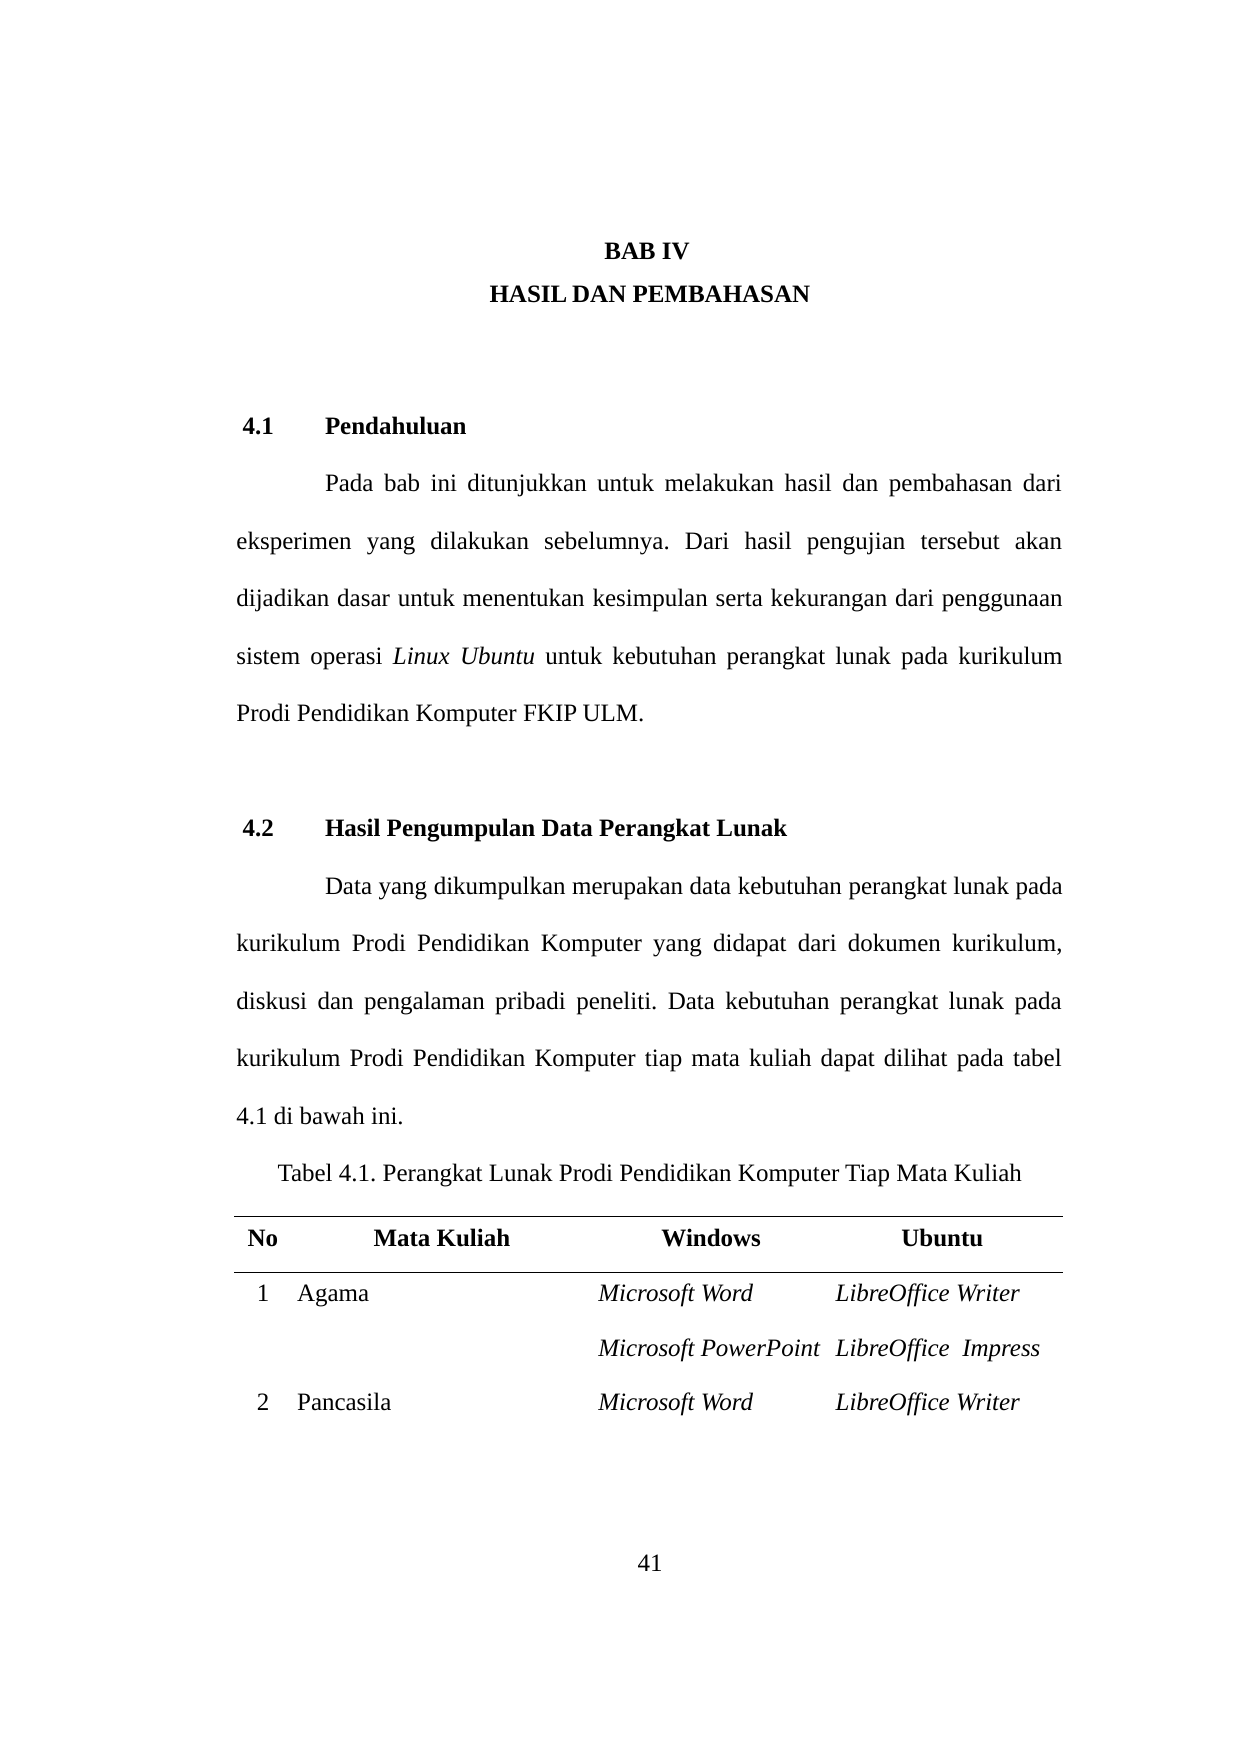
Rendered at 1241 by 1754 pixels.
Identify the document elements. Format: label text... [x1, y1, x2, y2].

table_cell LibreOffice Impress [830, 1327, 1063, 1382]
table_cell 2 [234, 1382, 291, 1436]
table_cell Pancasila [291, 1382, 592, 1436]
text Tabel 4.1. Perangkat Lunak Prodi Pendidikan Komputer tiap mata kuliah [236, 1158, 1063, 1187]
subtitle Hasil Pengumpulan Data Perangkat Lunak [236, 813, 1063, 842]
table_cell LibreOffice Writer [830, 1273, 1063, 1327]
table_cell 1 [234, 1273, 291, 1382]
text Pada bab ini ditunjukkan untuk melakukan hasil dan pembahasan dari eksperimen yang dilakukan sebelumnya. Dari hasil pengujian tersebut akan dijadikan dasar untuk menentukan kesimpulan serta kekurangan dari penggunaan sistem operasi Linux Ubuntu untuk kebutuhan perangkat lunak pada kurikulum Prodi Pendidikan Komputer FKIP ULM. [236, 468, 1063, 727]
text Data yang dikumpulkan merupakan data kebutuhan perangkat lunak pada kurikulum Prodi Pendidikan Komputer yang didapat dari dokumen kurikulum, diskusi dan pengalaman pribadi peneliti. Data kebutuhan perangkat lunak pada kurikulum Prodi Pendidikan Komputer tiap mata kuliah dapat dilihat pada tabel 4.1 di bawah ini. [236, 871, 1063, 1130]
table_cell Microsoft PowerPoint [592, 1327, 829, 1382]
table_cell Microsoft Word [592, 1382, 829, 1436]
subtitle Pendahuluan [236, 411, 1063, 440]
table_cell LibreOffice Writer [830, 1382, 1063, 1436]
table_cell Agama [291, 1273, 592, 1382]
subtitle HASIL DAN PEMBAHASAN [236, 236, 1063, 308]
table_header No [234, 1217, 291, 1272]
table_cell Microsoft Word [592, 1273, 829, 1327]
table_header Windows [592, 1217, 829, 1272]
table_header Ubuntu [830, 1217, 1063, 1272]
table_header Mata Kuliah [291, 1217, 592, 1272]
